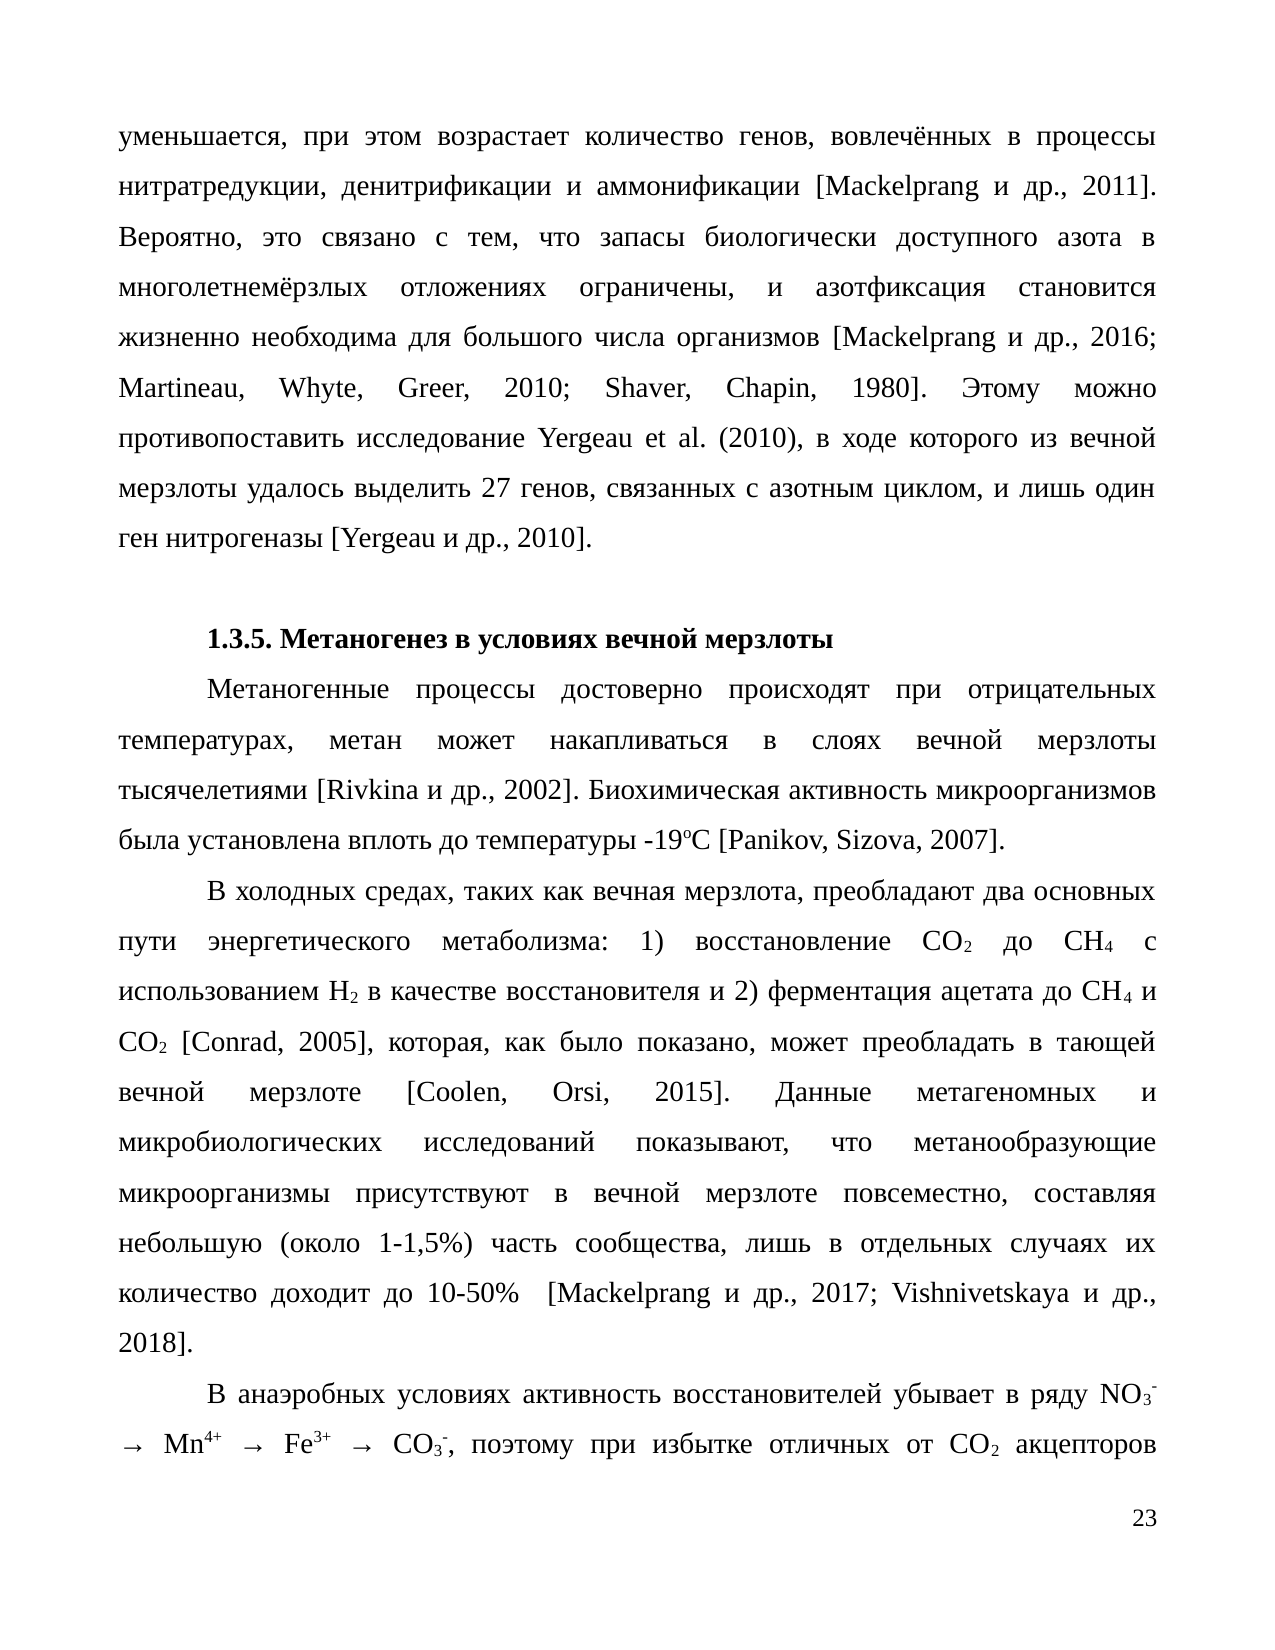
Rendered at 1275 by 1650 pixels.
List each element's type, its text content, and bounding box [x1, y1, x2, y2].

text В холодных средах, таких как вечная мерзлота, преобладают два основных пути энергетического метаболизма: 1) восстановление CO2 до CH4 с использованием H2 в качестве восстановителя и 2) ферментация ацетата до CH4 и CO2 [Conrad, 2005]⁠, которая, как было показано, может преобладать в тающей вечной мерзлоте [Coolen, Orsi, 2015]⁠. Данные метагеномных и микробиологических исследований показывают, что метанообразующие микроорганизмы присутствуют в вечной мерзлоте повсеместно, составляя небольшую (около 1-1,5%) часть сообщества, лишь в отдельных случаях их количество доходит до 10-50% [Mackelprang и др., 2017; Vishnivetskaya и др., 2018]⁠. [118, 873, 1157, 1359]
text Метаногенные процессы достоверно происходят при отрицательных температурах, метан может накапливаться в слоях вечной мерзлоты тысячелетиями [Rivkina и др., 2002]⁠. Биохимическая активность микроорганизмов была установлена вплоть до температуры -19оС [Panikov, Sizova, 2007]⁠. [118, 672, 1157, 856]
text уменьшается, при этом возрастает количество генов, вовлечённых в процессы нитратредукции, денитрификации и аммонификации [Mackelprang и др., 2011]⁠. Вероятно, это связано с тем, что запасы биологически доступного азота в многолетнемёрзлых отложениях ограничены, и азотфиксация становится жизненно необходима для большого числа организмов [Mackelprang и др., 2016; Martineau, Whyte, Greer, 2010; Shaver, Chapin, 1980]⁠. Этому можно противопоставить исследование Yergeau et al. (2010), в ходе которого из вечной мерзлоты удалось выделить 27 генов, связанных с азотным циклом, и лишь один ген нитрогеназы [Yergeau и др., 2010]⁠. [118, 118, 1157, 554]
text 1.3.5. Метаногенез в условиях вечной мерзлоты [118, 621, 1157, 655]
text В анаэробных условиях активность восстановителей убывает в ряду NO3- → Mn4+ → Fe3+ → CO3-, поэтому при избытке отличных от CO2 акцепторов [118, 1376, 1157, 1460]
